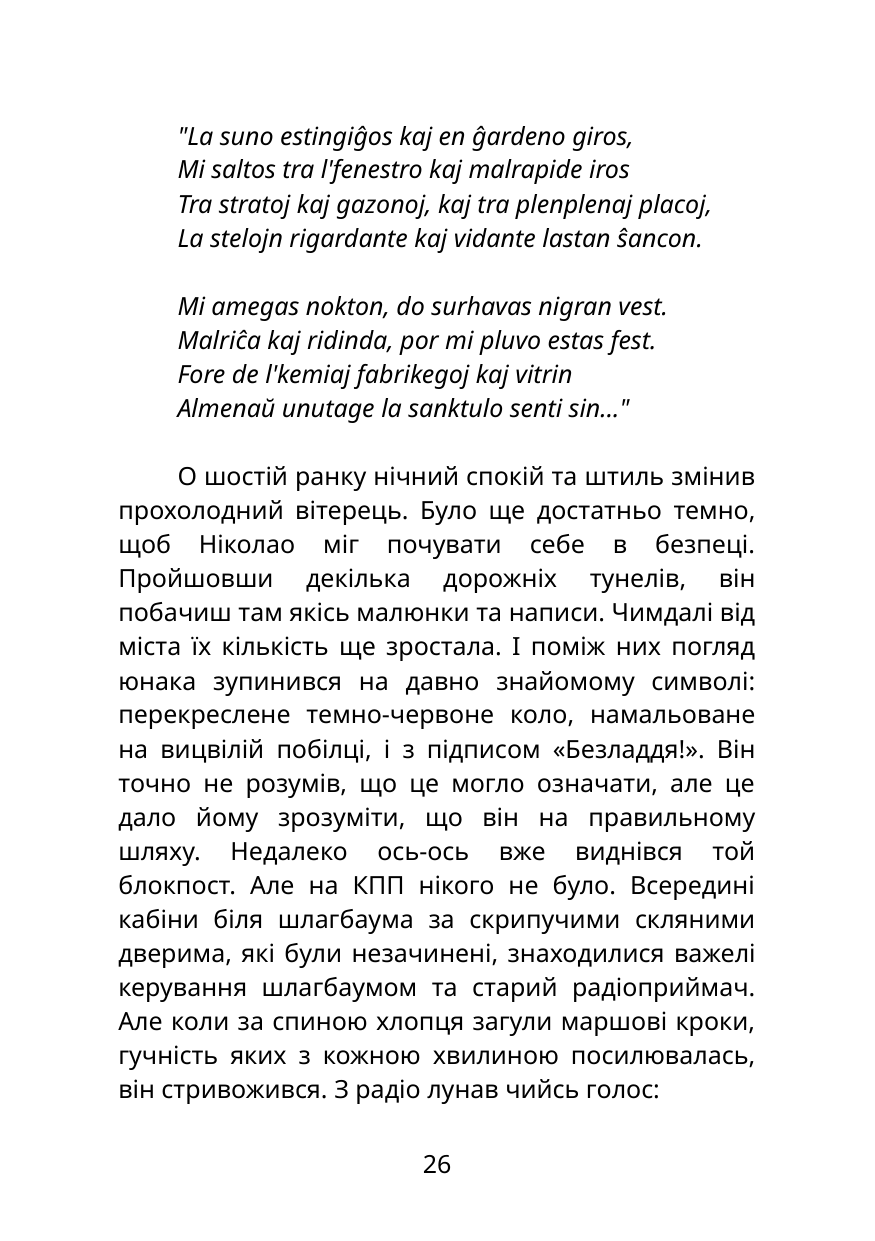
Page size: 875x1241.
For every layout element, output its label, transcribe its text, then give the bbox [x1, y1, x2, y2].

text Tra stratoj kaj gazonoj, kaj tra plenplenaj placoj, [118, 186, 756, 220]
text Malriĉa kaj ridinda, por mi pluvo estas fest. [118, 322, 756, 357]
text "La suno estingiĝos kaj en ĝardeno giros, [118, 118, 756, 152]
text Almenaŭ unutage la sanktulo senti sin..." [118, 391, 756, 425]
text Mi amegas nokton, do surhavas nigran vest. [118, 288, 756, 322]
text Fore de l'kemiaj fabrikegoj kaj vitrin [118, 357, 756, 391]
text La stelojn rigardante kaj vidante lastan ŝancon. [118, 220, 756, 254]
text О шостій ранку нічний спокій та штиль змінив прохолодний вітерець. Було ще достатньо темно, щоб Ніколао міг почувати себе в безпеці. Пройшовши декілька дорожніх тунелів, він побачиш там якісь малюнки та написи. Чимдалі від міста їх кількість ще зростала. І поміж них погляд юнака зупинився на давно знайомому символі: перекреслене темно-червоне коло, намальоване на вицвілій побілці, і з підписом «Безладдя!». Він точно не розумів, що це могло означати, але це дало йому зрозуміти, що він на правильному шляху. Недалеко ось-ось вже виднівся той блокпост. Але на КПП нікого не було. Всередині кабіни біля шлагбаума за скрипучими скляними дверима, які були незачинені, знаходилися важелі керування шлагбаумом та старий радіоприймач. Але коли за спиною хлопця загули маршові кроки, гучність яких з кожною хвилиною посилювалась, він стривожився. З радіо лунав чийсь голос: [118, 459, 756, 1106]
text Mi saltos tra l'fenestro kaj malrapide iros [118, 152, 756, 186]
